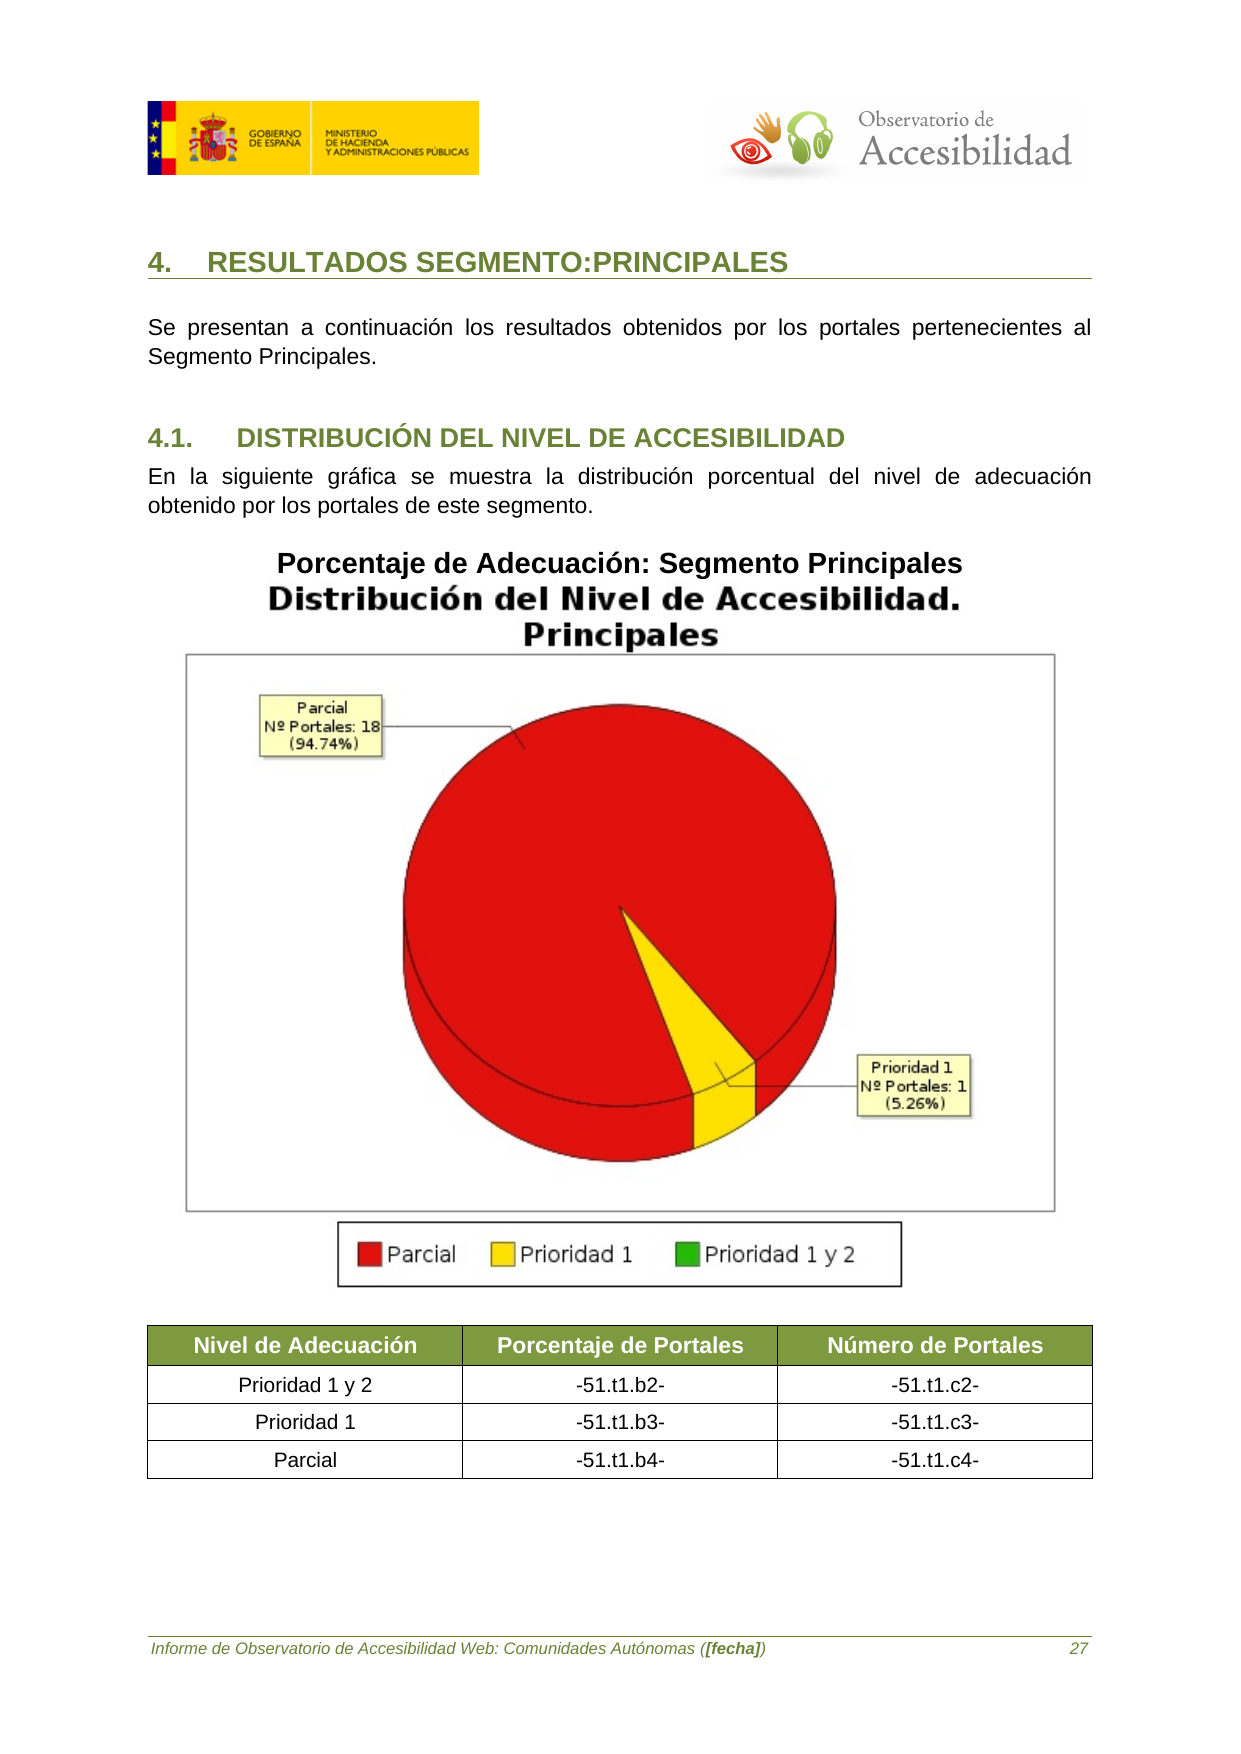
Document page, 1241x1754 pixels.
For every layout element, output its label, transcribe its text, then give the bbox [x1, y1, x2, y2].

picture [178, 579, 1062, 1289]
table_cell Prioridad 1 [148, 1404, 462, 1440]
table_cell Parcial [148, 1441, 462, 1478]
text Porcentaje de Adecuación: Segmento Principales [148, 546, 1092, 579]
text En la siguiente gráfica se muestra la distribución porcentual del nivel de adecuación obtenido por los portales de este segmento. [148, 463, 1092, 518]
table_cell -51.t1.c4- [778, 1441, 1092, 1478]
table_cell -51.t1.c2- [778, 1366, 1092, 1403]
table_cell Prioridad 1 y 2 [148, 1366, 462, 1403]
table_header Porcentaje de Portales [463, 1326, 777, 1365]
table_header Número de Portales [778, 1326, 1092, 1365]
subtitle Resultados Segmento:Principales [148, 245, 1092, 278]
picture [147, 101, 479, 175]
table_cell -51.t1.b3- [463, 1404, 777, 1440]
table_cell -51.t1.b4- [463, 1441, 777, 1478]
picture [710, 102, 1086, 185]
subtitle Distribución del nivel de accesibilidad [148, 422, 1092, 453]
table_cell -51.t1.c3- [778, 1404, 1092, 1440]
table_cell -51.t1.b2- [463, 1366, 777, 1403]
text Se presentan a continuación los resultados obtenidos por los portales pertenecientes al Segmento Principales. [148, 314, 1092, 369]
table_header Nivel de Adecuación [148, 1326, 462, 1365]
